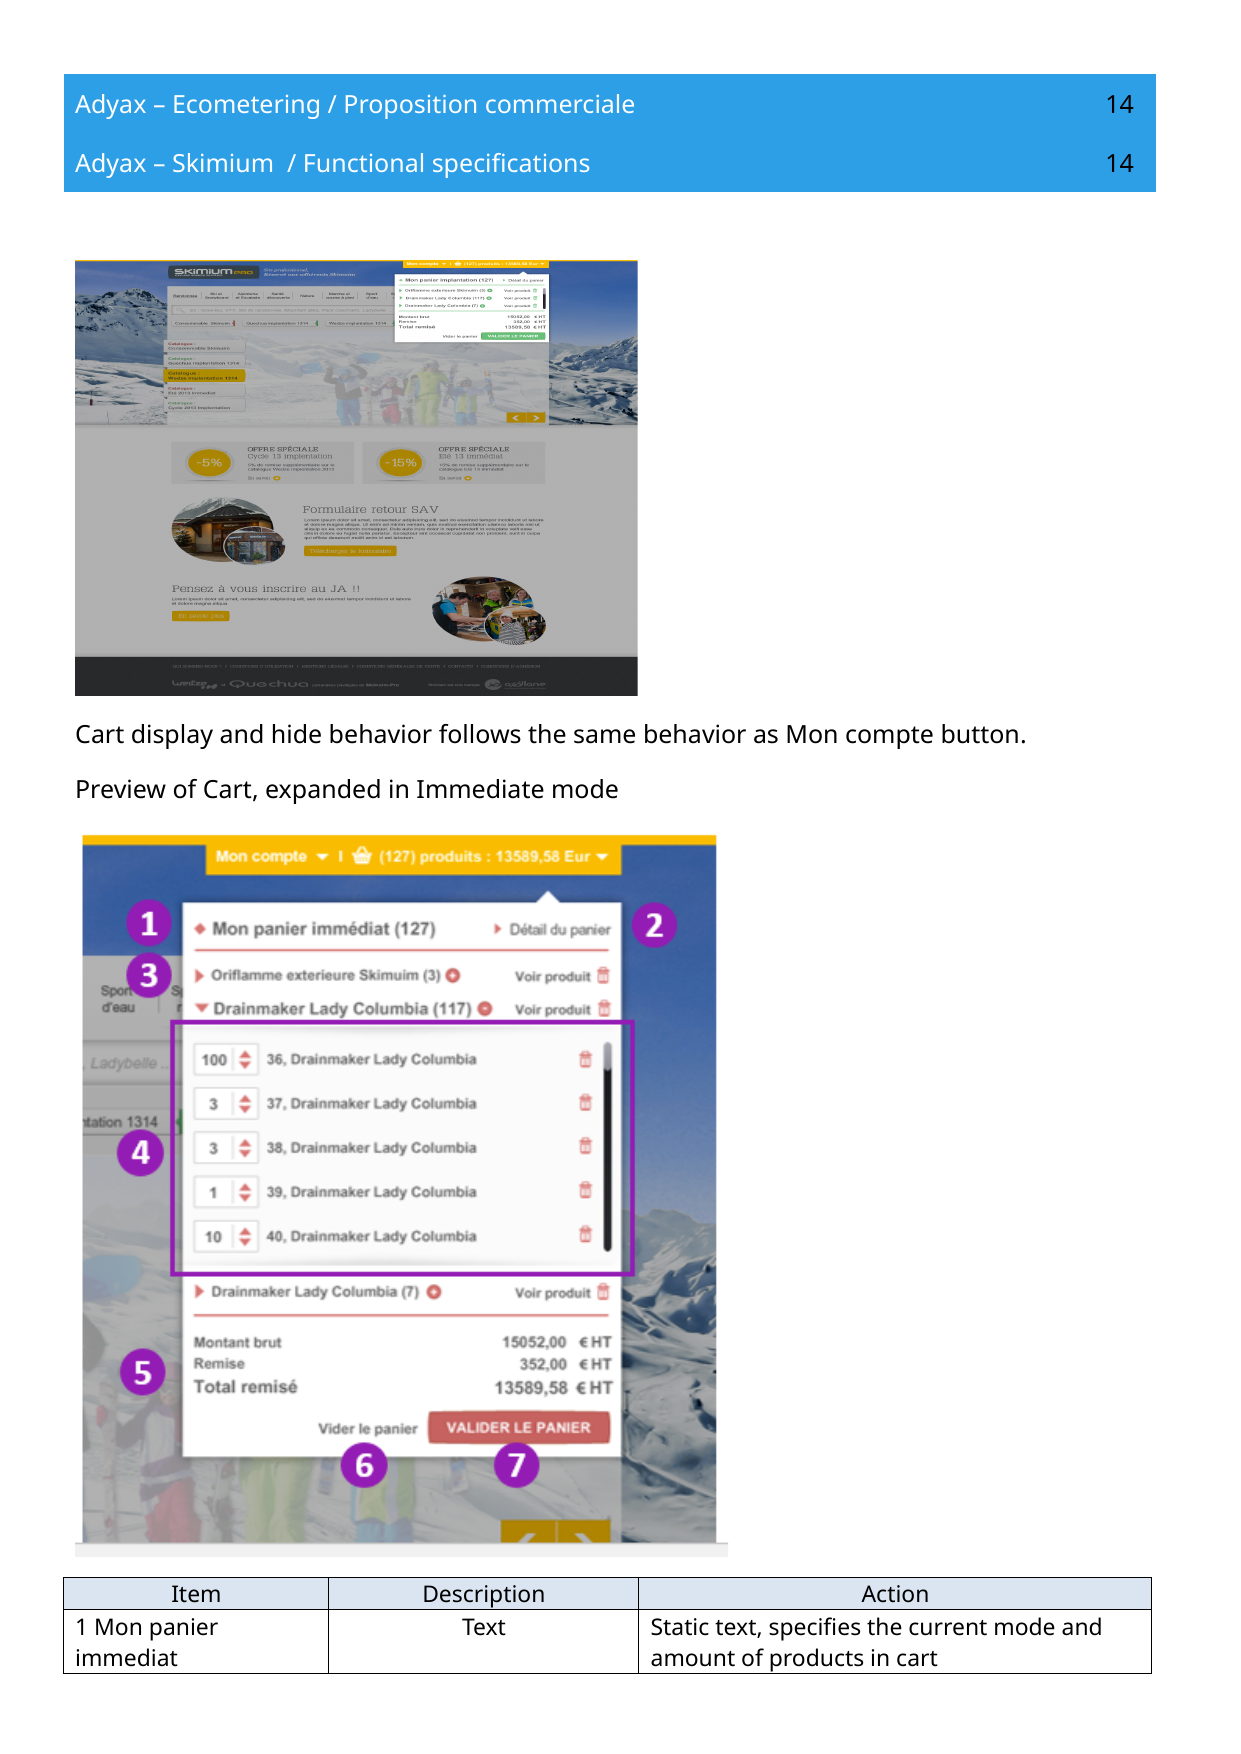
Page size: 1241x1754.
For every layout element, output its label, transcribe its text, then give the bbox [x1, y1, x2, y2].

picture [75, 826, 729, 1557]
table_header Description [329, 1578, 638, 1609]
table_cell 1 Mon panier immediat [64, 1610, 328, 1673]
table_header Action [639, 1578, 1151, 1609]
table_cell Text [329, 1610, 638, 1673]
table_header Item [64, 1578, 328, 1609]
table_cell Static text, specifies the current mode and amount of products in cart [639, 1610, 1151, 1673]
picture [75, 260, 638, 696]
text Cart display and hide behavior follows the same behavior as Mon compte button. [75, 717, 1165, 751]
text Preview of Cart, expanded in Immediate mode [75, 772, 1165, 806]
